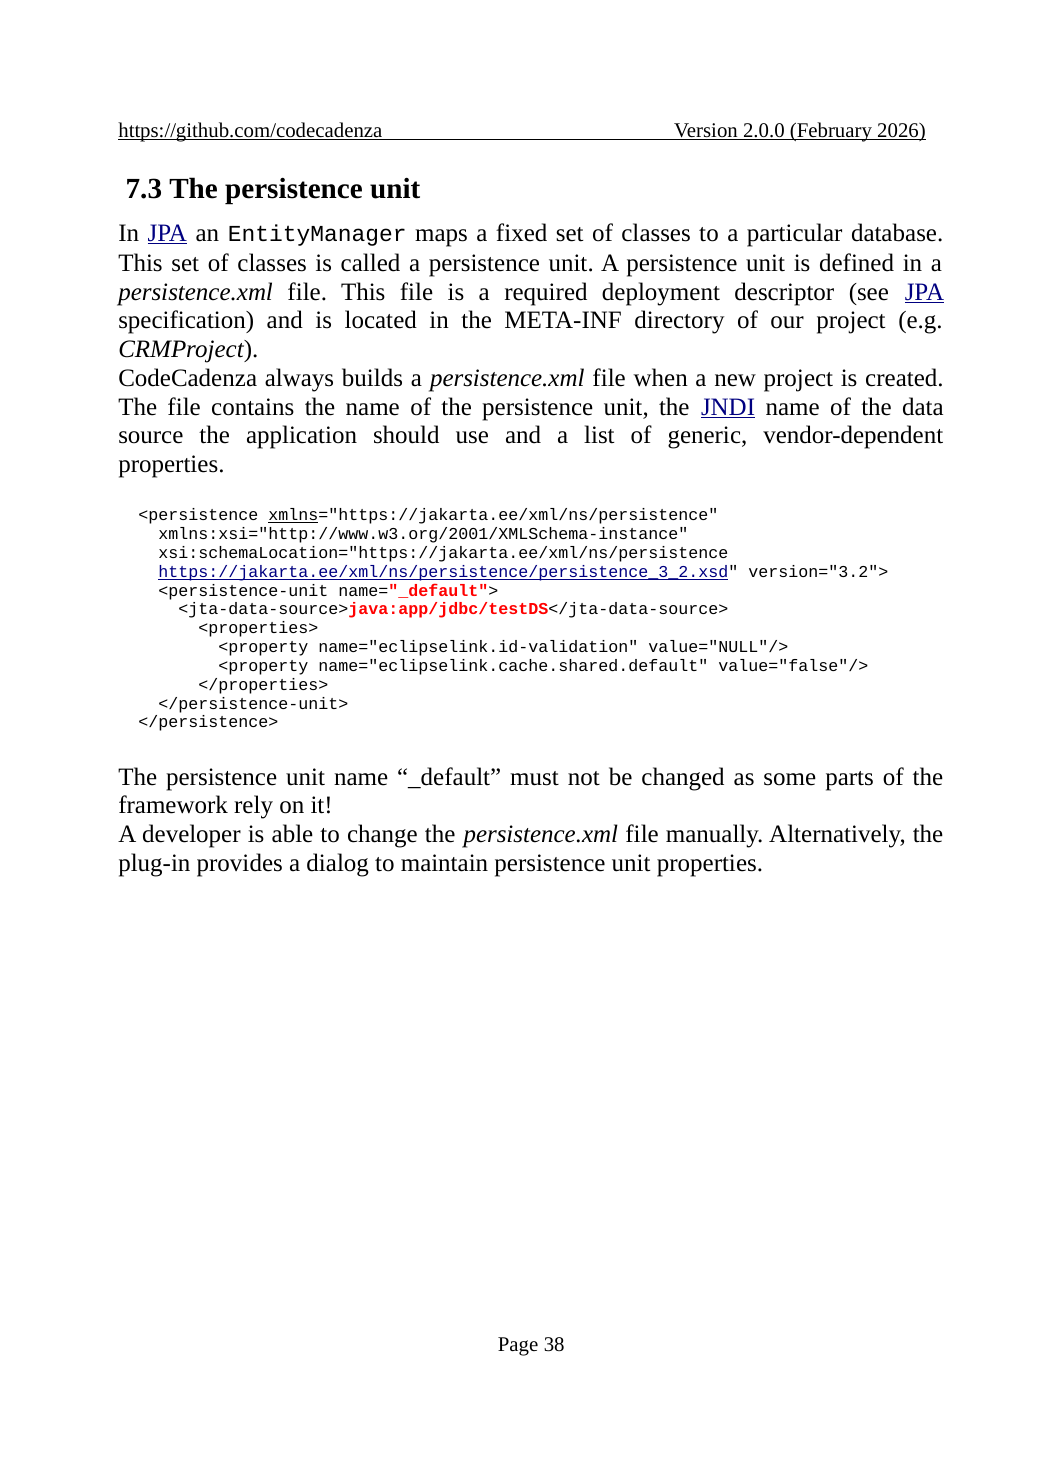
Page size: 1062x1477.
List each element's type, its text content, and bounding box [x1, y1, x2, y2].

text CodeCadenza always builds a persistence.xml file when a new project is created. The file contains the name of the persistence unit, the JNDI name of the data source the application should use and a list of generic, vendor-dependent properties. [118, 363, 944, 478]
text </persistence> [118, 714, 944, 733]
subtitle The persistence unit [118, 172, 944, 205]
text <properties> [118, 620, 944, 639]
text The persistence unit name “_default” must not be changed as some parts of the framework rely on it! [118, 762, 944, 819]
text <jta-data-source>java:app/jdbc/testDS</jta-data-source> [118, 601, 944, 620]
text xmlns:xsi="http://www.w3.org/2001/XMLSchema-instance" [118, 526, 944, 544]
text A developer is able to change the persistence.xml file manually. Alternatively, the plug-in provides a dialog to maintain persistence unit properties. [118, 819, 944, 877]
text <persistence-unit name="_default"> [118, 582, 944, 601]
text <persistence xmlns="https://jakarta.ee/xml/ns/persistence" [118, 507, 944, 526]
text In JPA an EntityManager maps a fixed set of classes to a particular database. This set of classes is called a persistence unit. A persistence unit is defined in a persistence.xml file. This file is a required deployment descriptor (see JPA specification) and is located in the META-INF directory of our project (e.g. CRMProject). [118, 218, 944, 363]
text xsi:schemaLocation="https://jakarta.ee/xml/ns/persistence [118, 544, 944, 563]
text </persistence-unit> [118, 695, 944, 714]
text https://jakarta.ee/xml/ns/persistence/persistence_3_2.xsd" version="3.2"> [118, 563, 944, 582]
text <property name="eclipselink.cache.shared.default" value="false"/> [118, 657, 944, 676]
text </properties> [118, 676, 944, 695]
text <property name="eclipselink.id-validation" value="NULL"/> [118, 639, 944, 657]
